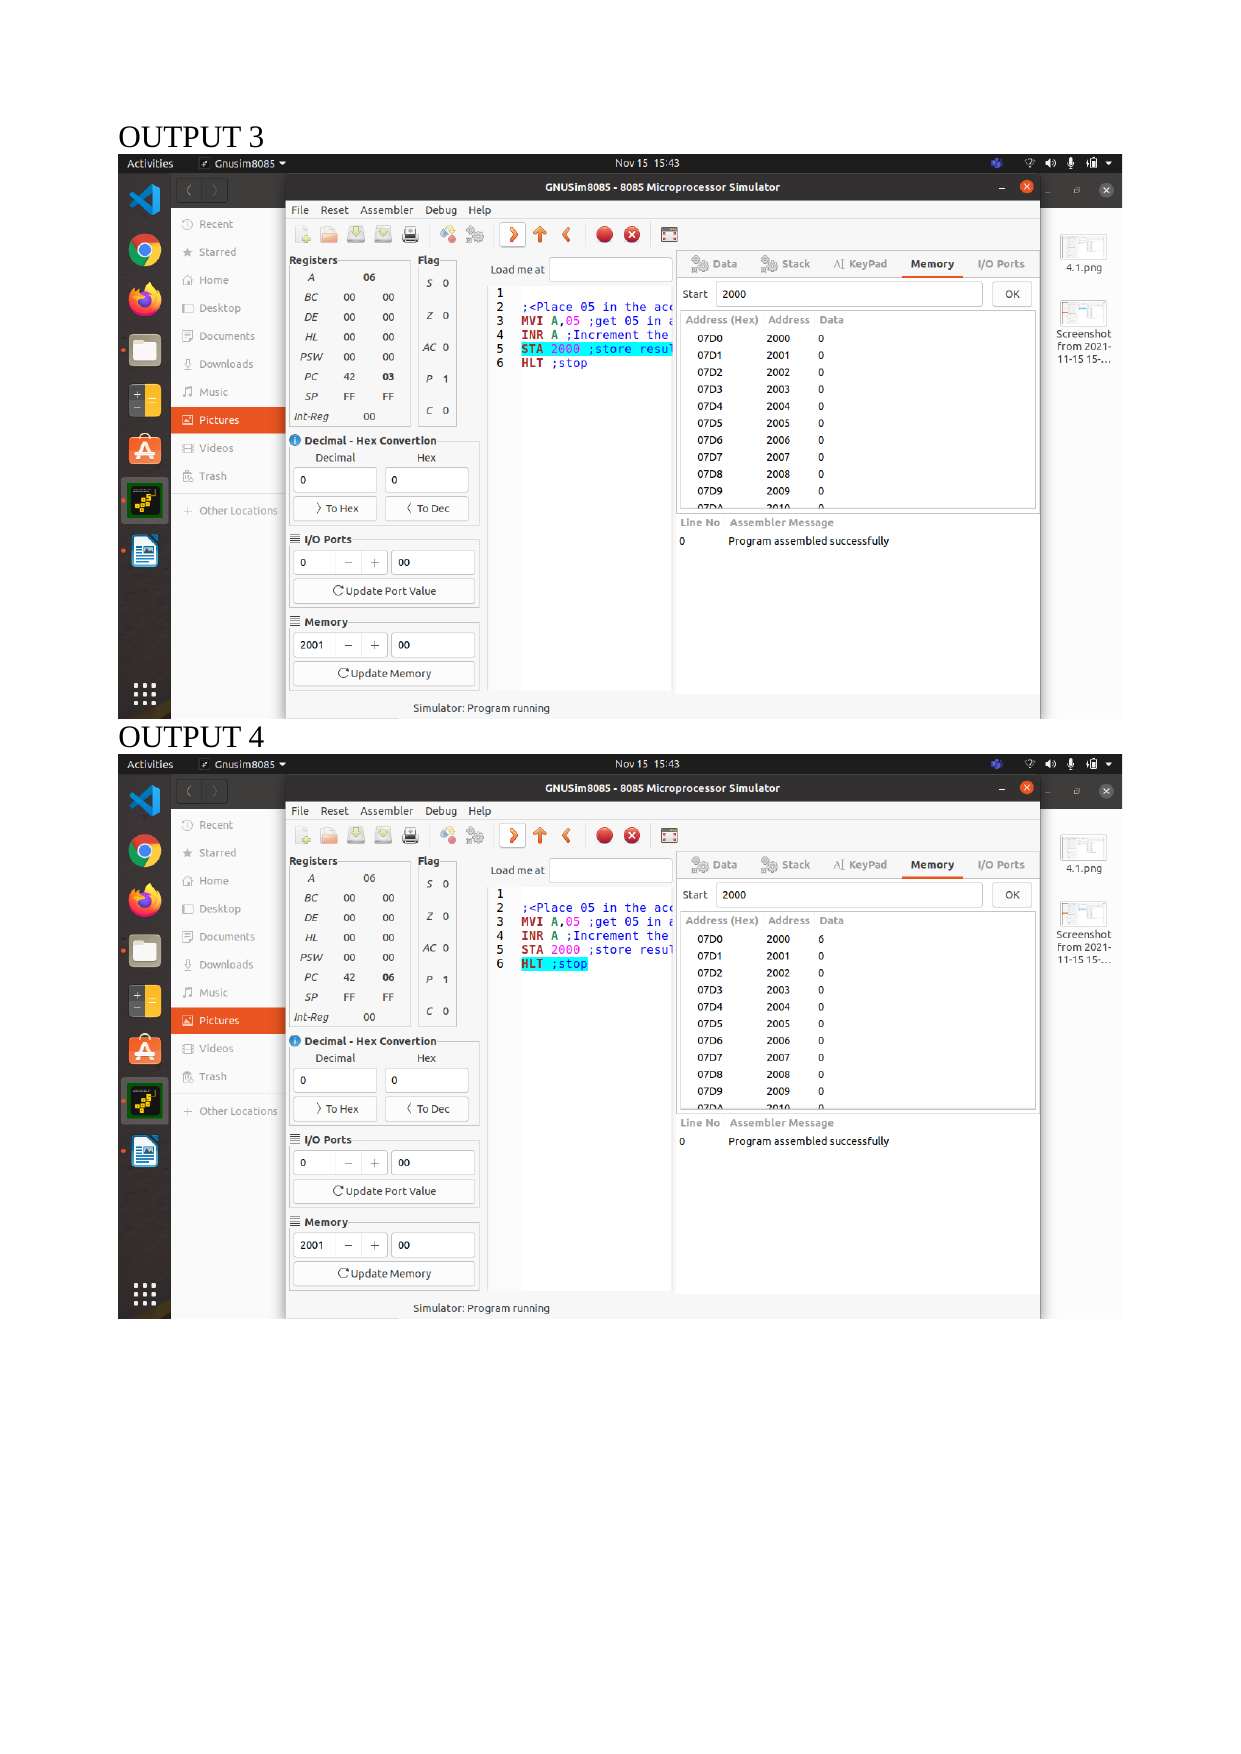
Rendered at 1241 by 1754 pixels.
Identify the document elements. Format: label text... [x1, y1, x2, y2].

picture [118, 154, 1123, 719]
text OUTPUT 4 [118, 719, 1122, 754]
picture [118, 754, 1123, 1319]
text OUTPUT 3 [118, 118, 1122, 154]
